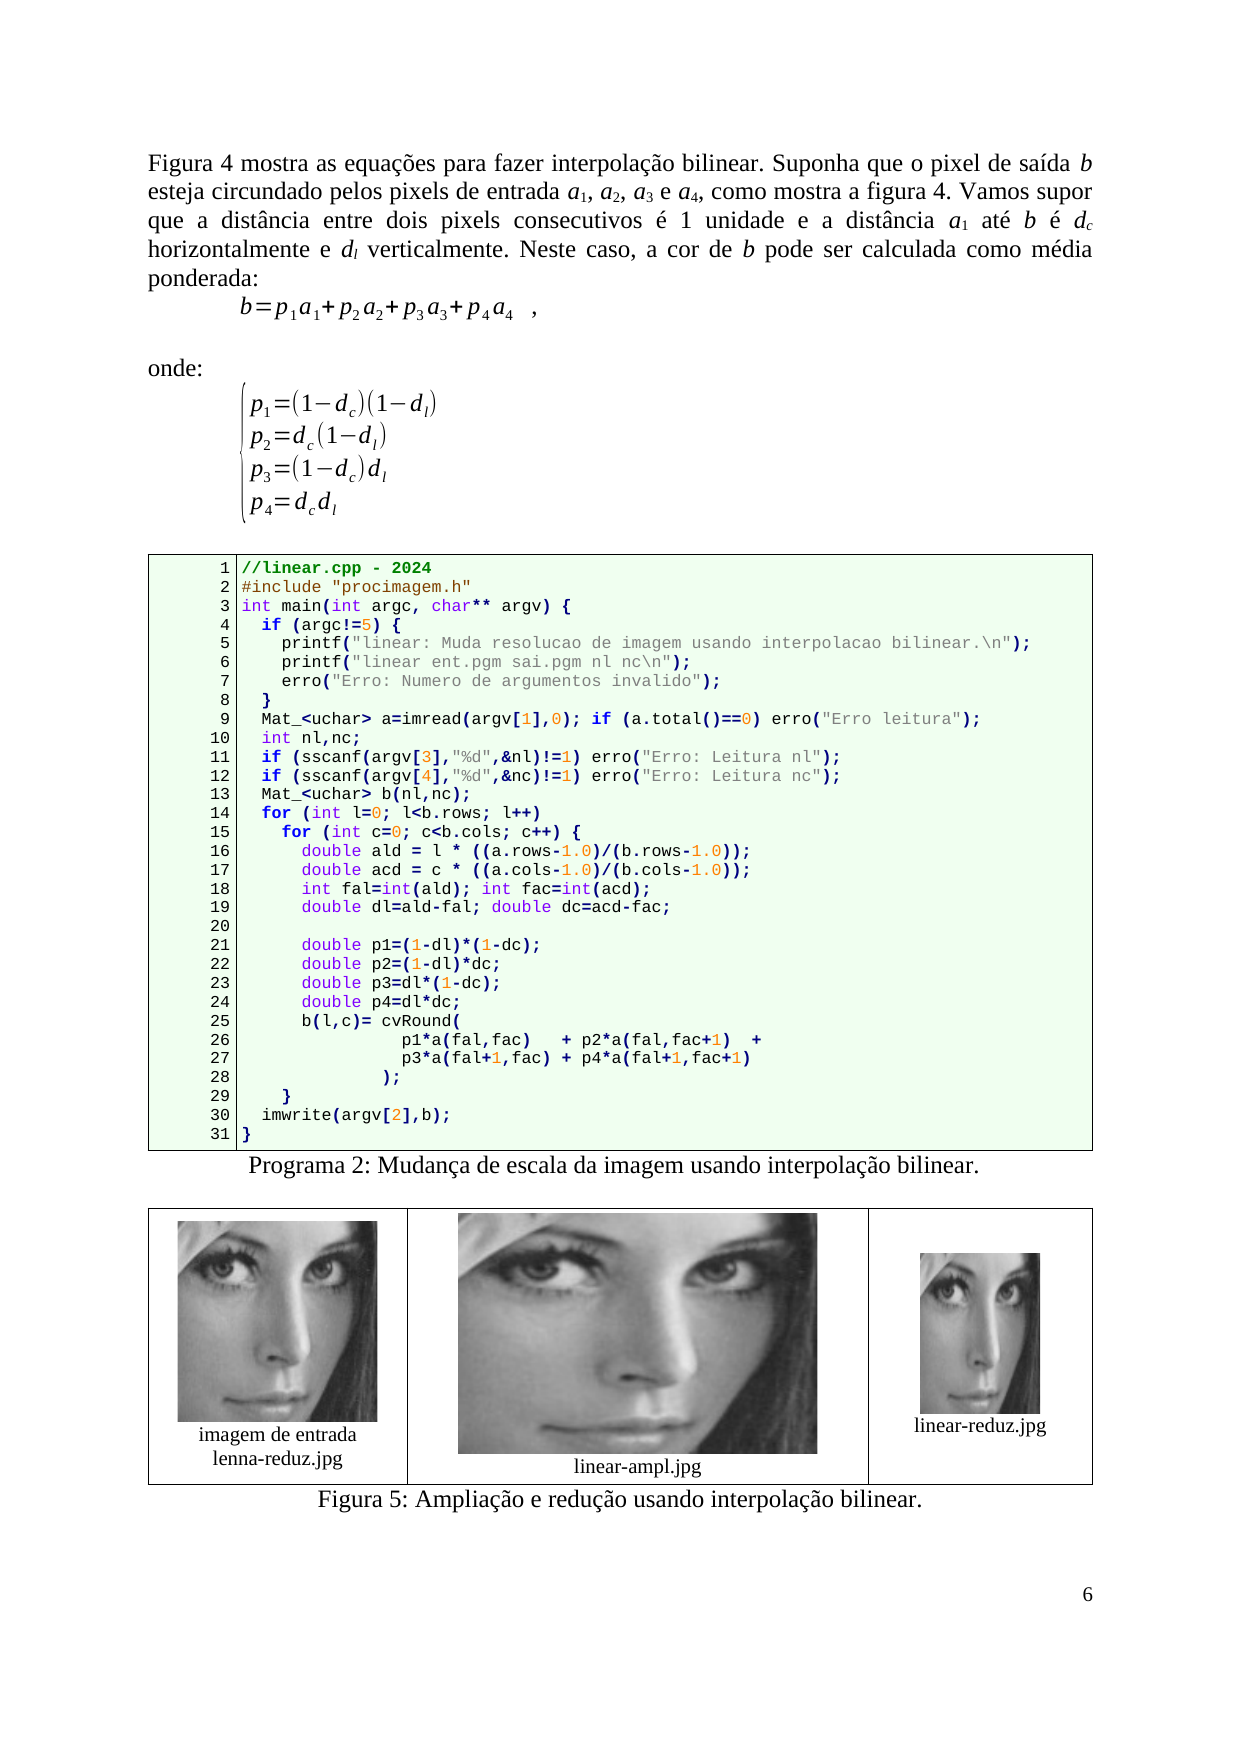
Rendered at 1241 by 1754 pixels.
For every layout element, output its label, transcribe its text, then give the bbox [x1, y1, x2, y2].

picture [458, 1213, 818, 1454]
text Programa 2: Mudança de escala da imagem usando interpolação bilinear. [148, 1151, 1092, 1179]
table_header linear-reduz.jpg [869, 1209, 1092, 1484]
picture [177, 1221, 378, 1422]
text Figura 5: Ampliação e redução usando interpolação bilinear. [148, 1485, 1092, 1513]
table_header imagem de entrada lenna-reduz.jpg [149, 1209, 407, 1484]
text Figura 4 mostra as equações para fazer interpolação bilinear. Suponha que o pixel de saída b esteja circundado pelos pixels de entrada a1, a2, a3 e a4, como mostra a figura 4. Vamos supor que a distância entre dois pixels consecutivos é 1 unidade e a distância a1 até b é dc horizontalmente e dl verticalmente. Neste caso, a cor de b pode ser calculada como média ponderada: [148, 148, 1092, 291]
text onde: [148, 353, 1092, 381]
table_header 1 2 3 4 5 6 7 8 9 10 11 12 13 14 15 16 17 18 19 20 21 22 23 24 25 26 27 28 29 30 31 [149, 555, 236, 1150]
table_header linear-ampl.jpg [408, 1209, 868, 1484]
picture [920, 1253, 1041, 1414]
table_header //linear.cpp - 2024 #include "procimagem.h" int main(int argc, char** argv) { if (argc!=5) { printf("linear: Muda resolucao de imagem usando interpolacao bilinear.\n"); printf("linear ent.pgm sai.pgm nl nc\n"); erro("Erro: Numero de argumentos invalido"); } Mat_<uchar> a=imread(argv[1],0); if (a.total()==0) erro("Erro leitura"); int nl,nc; if (sscanf(argv[3],"%d",&nl)!=1) erro("Erro: Leitura nl"); if (sscanf(argv[4],"%d",&nc)!=1) erro("Erro: Leitura nc"); Mat_<uchar> b(nl,nc); for (int l=0; l<b.rows; l++) for (int c=0; c<b.cols; c++) { double ald = l * ((a.rows-1.0)/(b.rows-1.0)); double acd = c * ((a.cols-1.0)/(b.cols-1.0)); int fal=int(ald); int fac=int(acd); double dl=ald-fal; double dc=acd-fac; double p1=(1-dl)*(1-dc); double p2=(1-dl)*dc; double p3=dl*(1-dc); double p4=dl*dc; b(l,c)= cvRound( p1*a(fal,fac) + p2*a(fal,fac+1) + p3*a(fal+1,fac) + p4*a(fal+1,fac+1) ); } imwrite(argv[2],b); } [237, 555, 1092, 1150]
text , [148, 291, 1092, 324]
